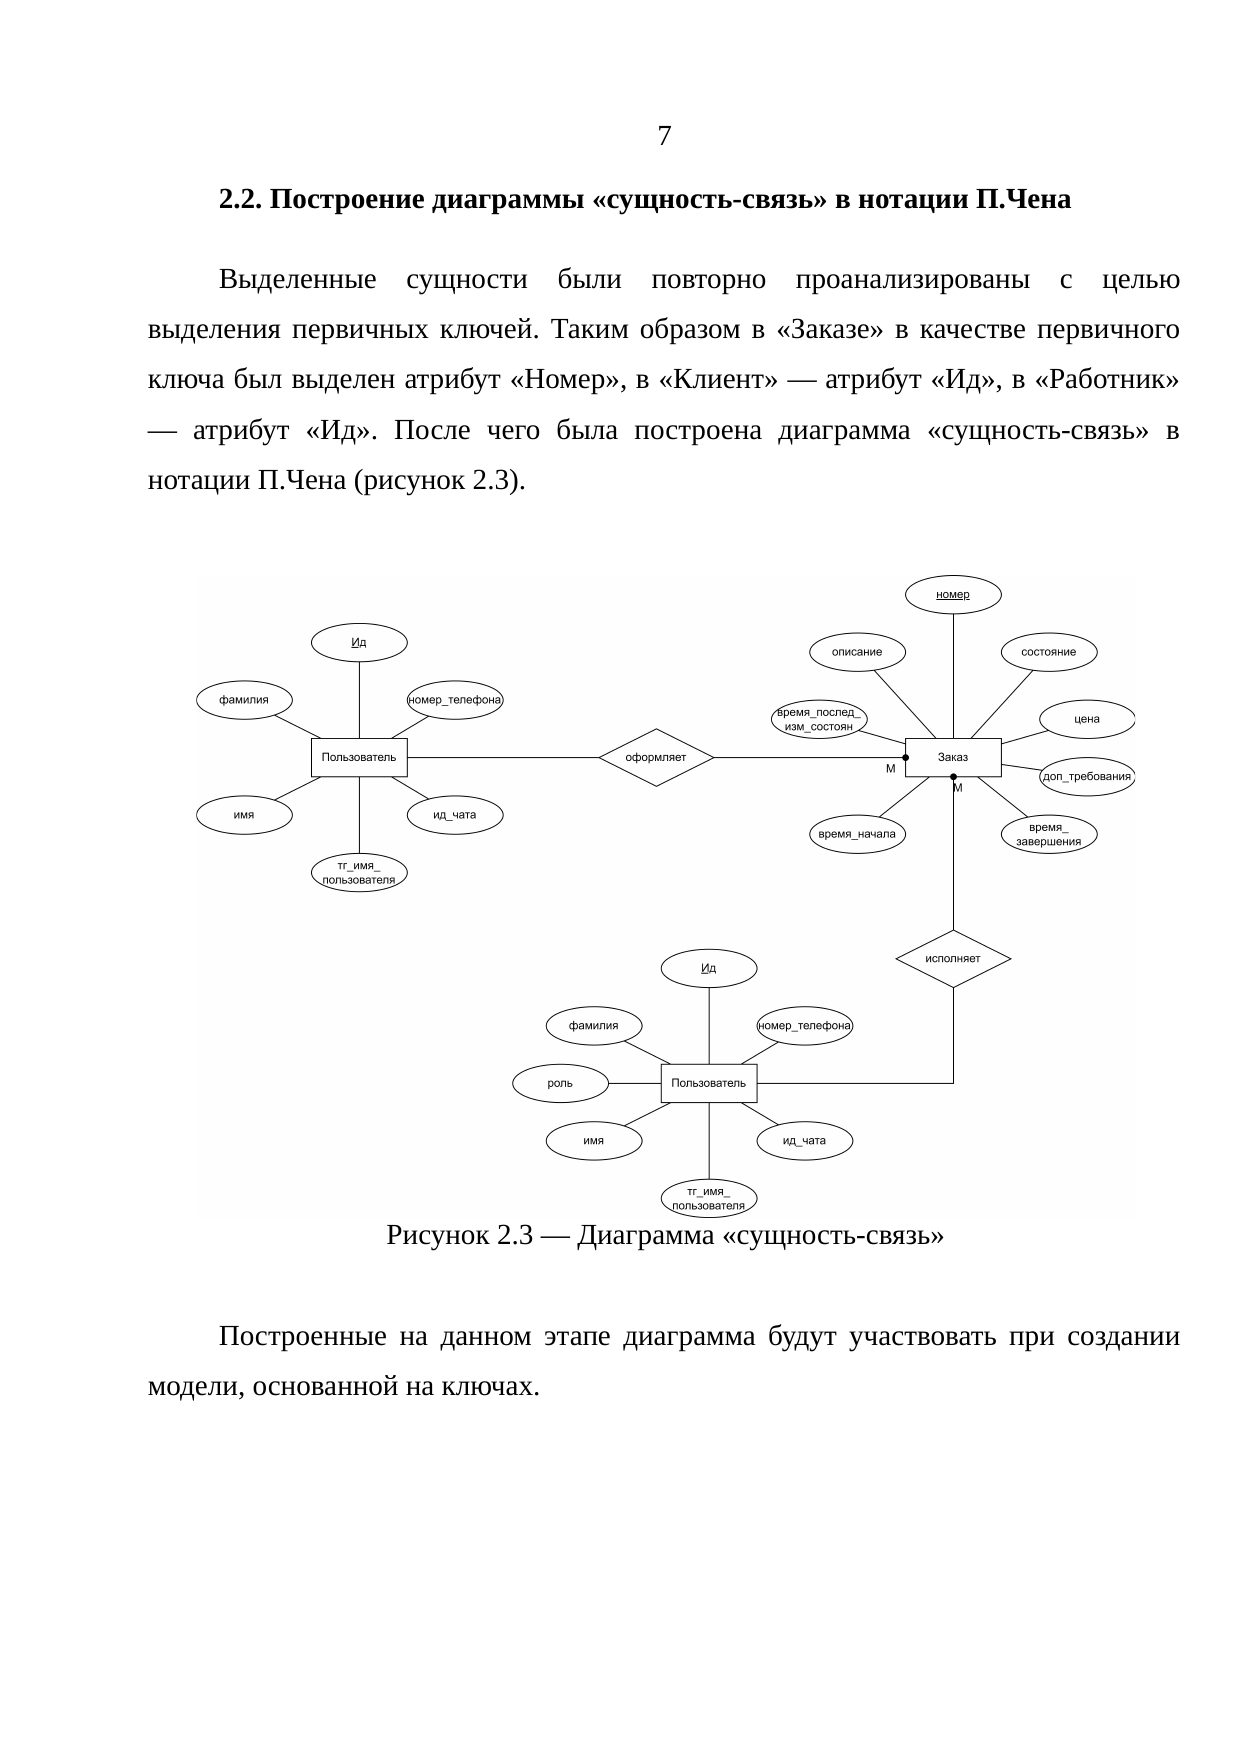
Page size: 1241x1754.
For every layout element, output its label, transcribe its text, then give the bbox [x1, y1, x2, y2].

text Выделенные сущности были повторно проанализированы с целью выделения первичных ключей. Таким образом в «Заказе» в качестве первичного ключа был выделен атрибут «Номер», в «Клиент» — атрибут «Ид», в «Работник» — атрибут «Ид». После чего была построена диаграмма «сущность-связь» в нотации П.Чена (рисунок 2.3). [148, 261, 1181, 496]
text Построенные на данном этапе диаграмма будут участвовать при создании модели, основанной на ключах. [148, 1318, 1181, 1402]
subtitle Построение диаграммы «сущность-связь» в нотации П.Чена [148, 181, 1181, 215]
text Рисунок 2.3 — Диаграмма «сущность-связь» [218, 1218, 1113, 1251]
picture [196, 575, 1136, 1218]
